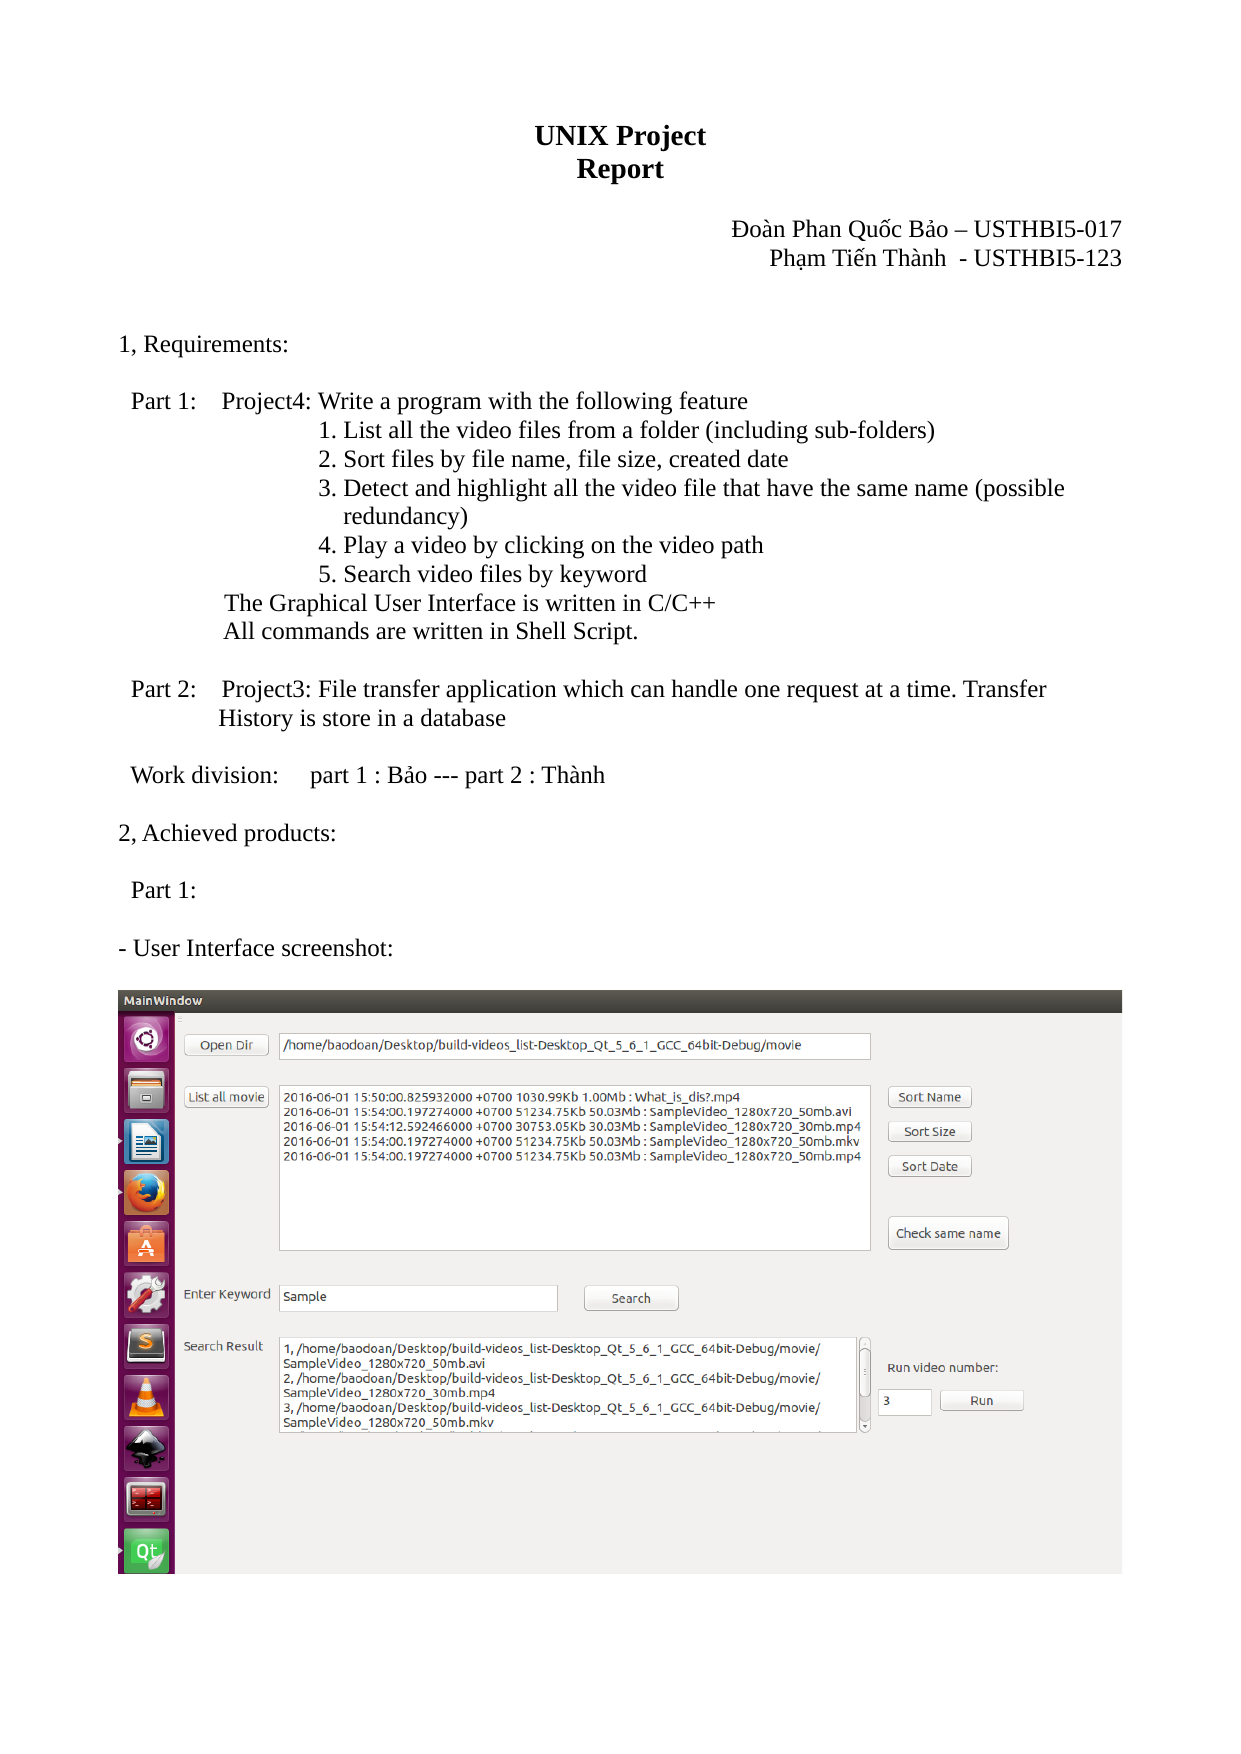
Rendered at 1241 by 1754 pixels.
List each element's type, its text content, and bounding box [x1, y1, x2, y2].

text - User Interface screenshot: [118, 933, 1122, 961]
text Report [118, 152, 1122, 185]
text redundancy) [118, 501, 1122, 530]
text All commands are written in Shell Script. [118, 616, 1122, 645]
text History is store in a database [118, 703, 1122, 731]
text Part 1: [118, 875, 1122, 904]
text UNIX Project [118, 118, 1122, 152]
text 1. List all the video files from a folder (including sub-folders) [118, 415, 1122, 444]
text 2. Sort files by file name, file size, created date [118, 444, 1122, 473]
picture [118, 990, 1123, 1574]
text Phạm Tiến Thành - USTHBI5-123 [118, 243, 1122, 271]
text 1, Requirements: [118, 329, 1122, 358]
text Part 1: Project4: Write a program with the following feature [118, 386, 1122, 415]
text Part 2: Project3: File transfer application which can handle one request at a time. Transfer [118, 674, 1122, 703]
text The Graphical User Interface is written in C/C++ [118, 588, 1122, 616]
text 2, Achieved products: [118, 818, 1122, 846]
text Work division: part 1 : Bảo --- part 2 : Thành [118, 760, 1122, 789]
text 5. Search video files by keyword [118, 559, 1122, 588]
text Đoàn Phan Quốc Bảo – USTHBI5-017 [118, 214, 1122, 243]
text 3. Detect and highlight all the video file that have the same name (possible [118, 473, 1122, 501]
text 4. Play a video by clicking on the video path [118, 530, 1122, 559]
